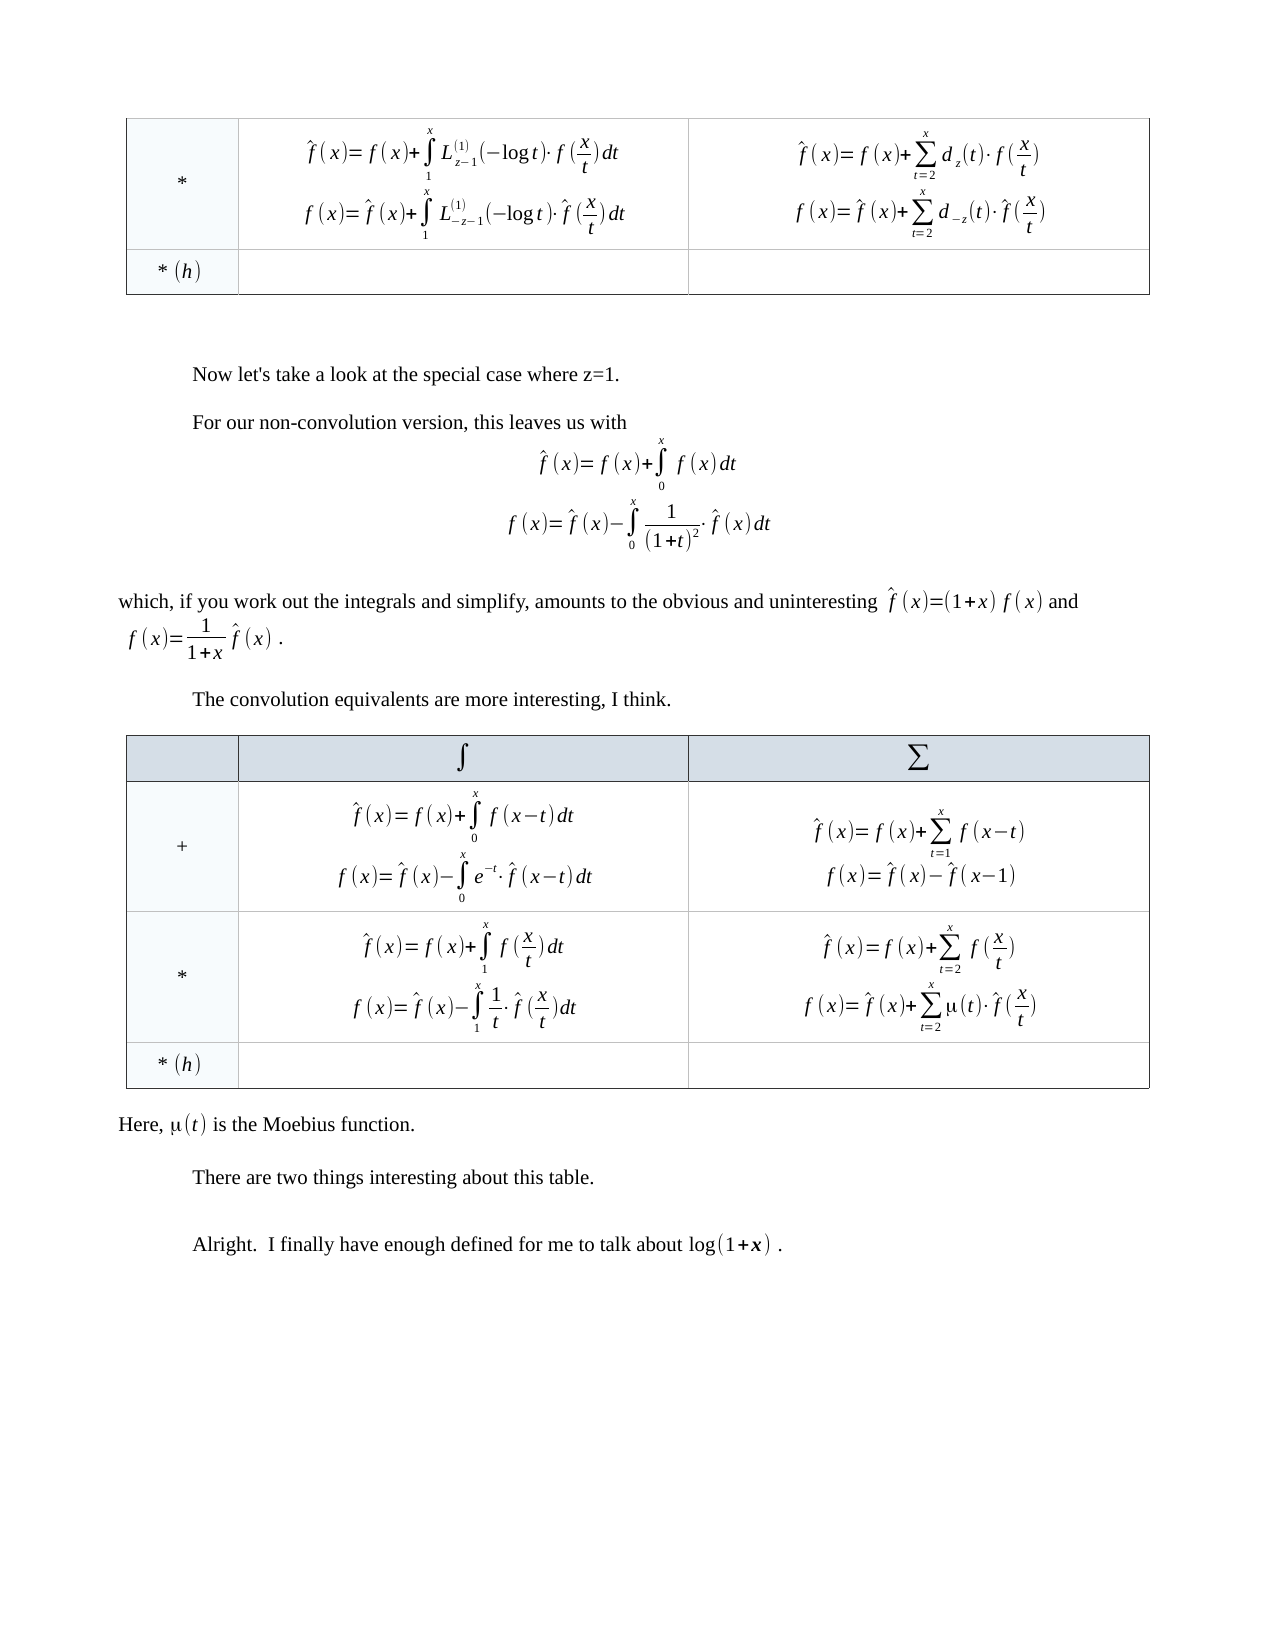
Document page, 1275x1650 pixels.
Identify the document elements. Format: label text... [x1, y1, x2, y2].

table_cell [689, 912, 1149, 1042]
text Now let's take a look at the special case where z=1. [118, 362, 1157, 386]
table_cell * [127, 1043, 238, 1087]
text Here,is the Moebius function. [118, 1112, 1157, 1136]
table_cell [689, 782, 1149, 911]
table_cell [689, 119, 1149, 249]
table_cell [689, 250, 1149, 294]
table_header [127, 736, 238, 781]
table_cell [239, 250, 688, 294]
table_cell * [127, 912, 238, 1042]
text which, if you work out the integrals and simplify, amounts to the obvious and uninterestingand. [118, 587, 1157, 663]
text Alright. I finally have enough defined for me to talk about. [118, 1232, 1157, 1257]
table_cell + [127, 782, 238, 911]
text For our non-convolution version, this leaves us with [118, 410, 1157, 434]
table_cell [689, 1043, 1149, 1087]
text There are two things interesting about this table. [118, 1165, 1157, 1189]
table_cell [239, 119, 688, 249]
table_cell * [127, 119, 238, 249]
table_cell * [127, 250, 238, 294]
text The convolution equivalents are more interesting, I think. [118, 687, 1157, 711]
table_cell [239, 912, 688, 1042]
table_header [239, 736, 688, 781]
table_cell [239, 1043, 688, 1087]
table_cell [239, 782, 688, 911]
table_header [689, 736, 1149, 781]
